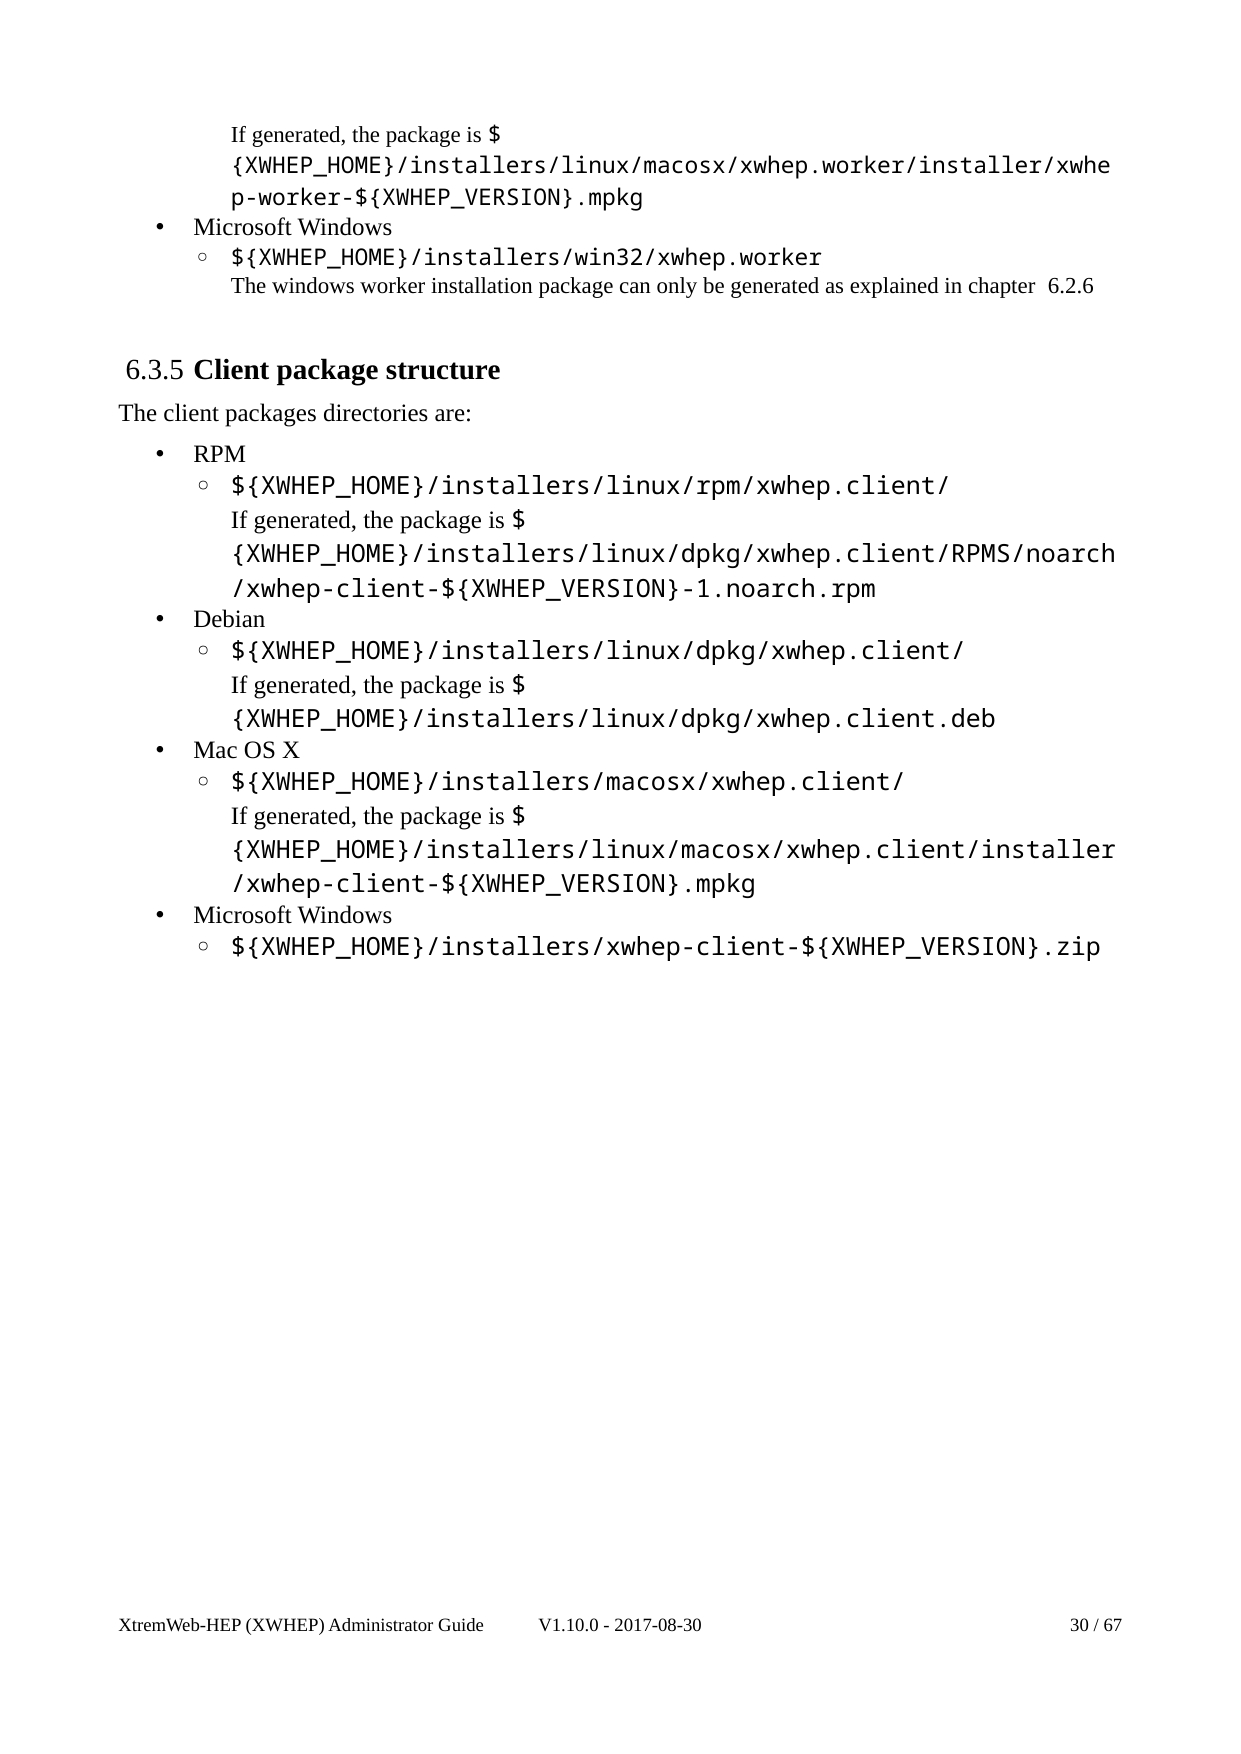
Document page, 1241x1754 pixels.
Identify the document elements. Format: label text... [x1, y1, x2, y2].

list ${XWHEP_HOME}/installers/linux/dpkg/xwhep.client/ If generated, the package is ${XWHEP_HOME}/installers/linux/dpkg/xwhep.client.deb [193, 633, 1122, 735]
subtitle Client package structure [118, 352, 1122, 386]
list Microsoft Windows [156, 212, 1122, 241]
list RPM [156, 439, 1122, 468]
list Microsoft Windows [156, 900, 1122, 929]
list If generated, the package is ${XWHEP_HOME}/installers/linux/macosx/xwhep.worker/installer/xwhep-worker-${XWHEP_VERSION}.mpkg [193, 118, 1122, 212]
list Debian [156, 604, 1122, 633]
list ${XWHEP_HOME}/installers/linux/rpm/xwhep.client/ If generated, the package is ${XWHEP_HOME}/installers/linux/dpkg/xwhep.client/RPMS/noarch/xwhep-client-${XWHEP_VERSION}-1.noarch.rpm [193, 468, 1122, 604]
list Mac OS X [156, 735, 1122, 764]
list ${XWHEP_HOME}/installers/macosx/xwhep.client/ If generated, the package is ${XWHEP_HOME}/installers/linux/macosx/xwhep.client/installer/xwhep-client-${XWHEP_VERSION}.mpkg [193, 764, 1122, 900]
text The client packages directories are: [118, 398, 1122, 427]
list ${XWHEP_HOME}/installers/xwhep-client-${XWHEP_VERSION}.zip [193, 929, 1122, 963]
list ${XWHEP_HOME}/installers/win32/xwhep.worker The windows worker installation package can only be generated as explained in chapter 6.2.6 [193, 241, 1122, 298]
